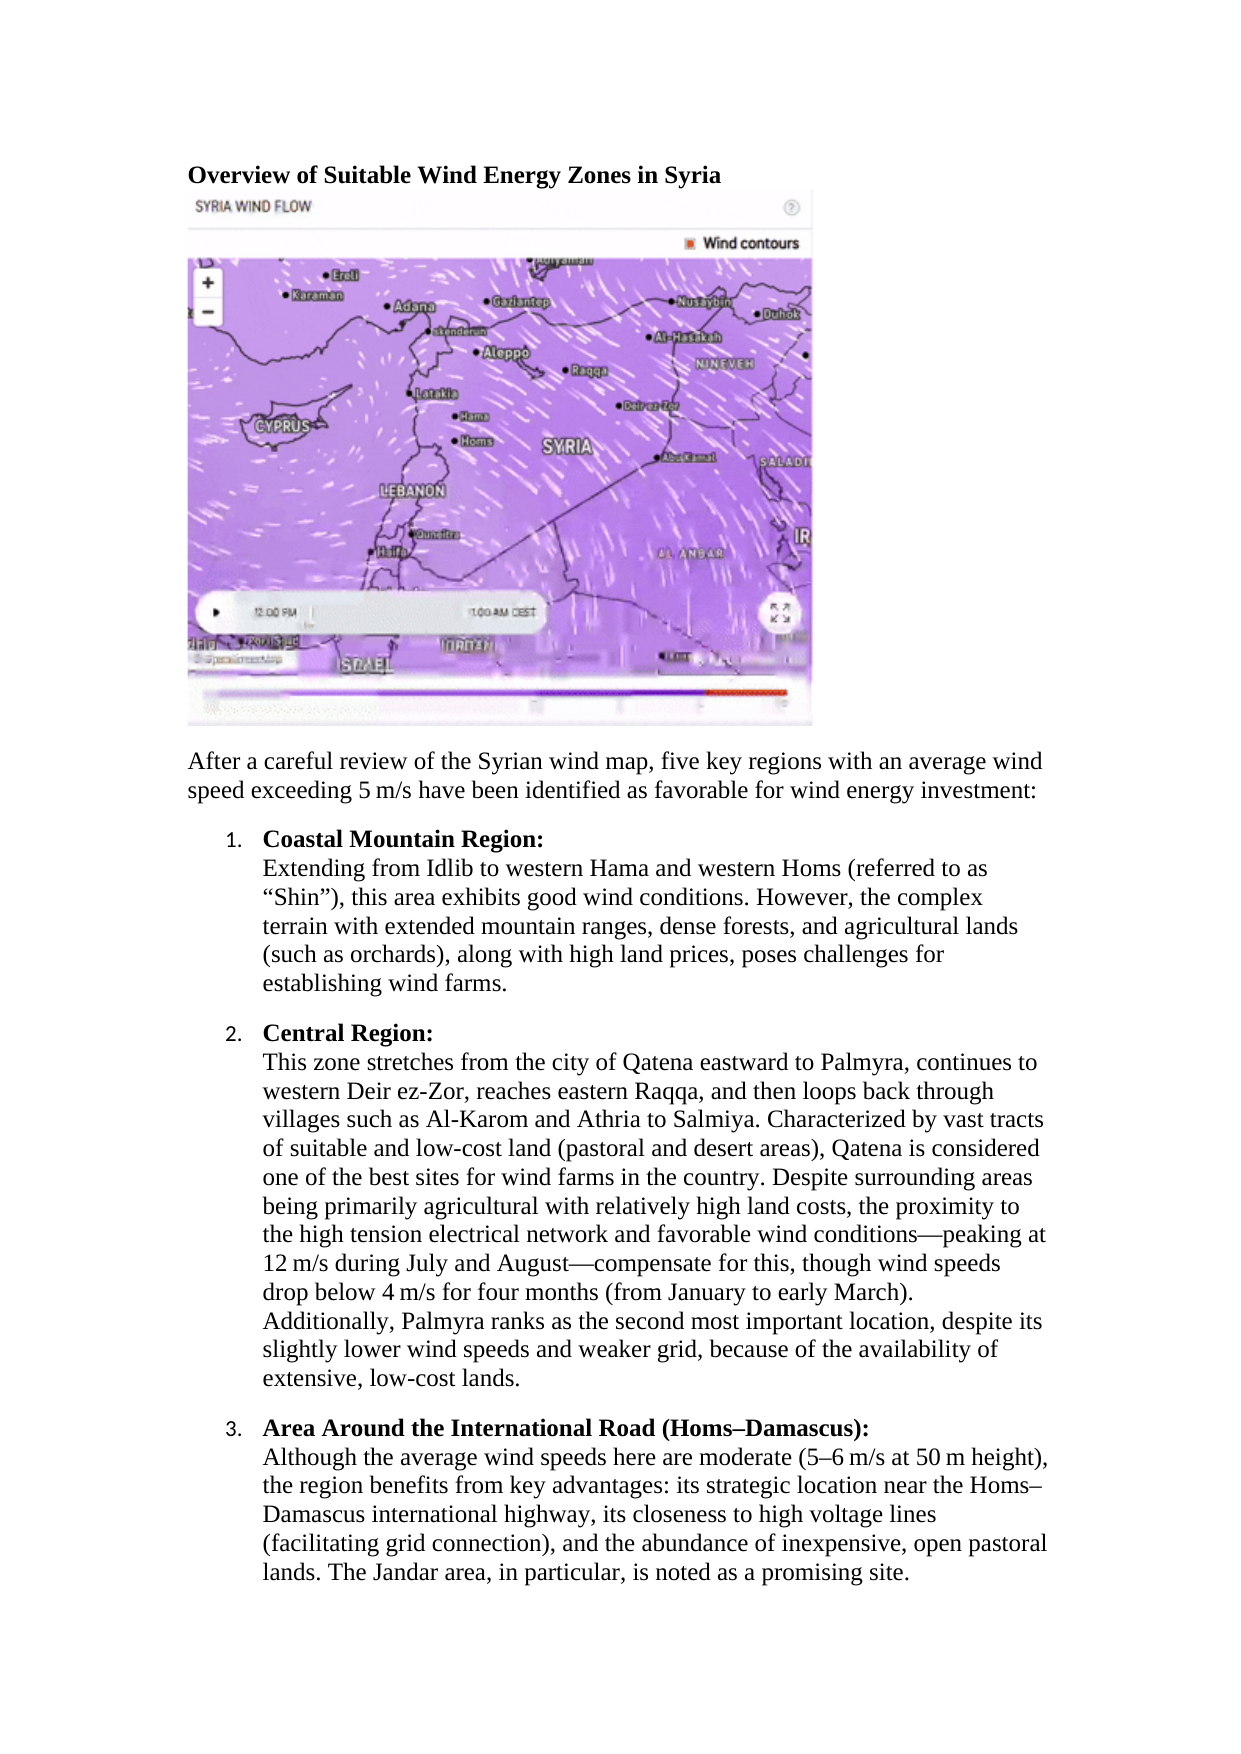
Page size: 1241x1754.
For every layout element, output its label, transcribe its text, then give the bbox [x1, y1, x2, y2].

list Coastal Mountain Region: Extending from Idlib to western Hama and western Homs (referred to as “Shin”), this area exhibits good wind conditions. However, the complex terrain with extended mountain ranges, dense forests, and agricultural lands (such as orchards), along with high land prices, poses challenges for establishing wind farms. [225, 824, 1053, 997]
text Overview of Suitable Wind Energy Zones in Syria [187, 160, 1053, 725]
list Central Region: This zone stretches from the city of Qatena eastward to Palmyra, continues to western Deir ez-Zor, reaches eastern Raqqa, and then loops back through villages such as Al-Karom and Athria to Salmiya. Characterized by vast tracts of suitable and low-cost land (pastoral and desert areas), Qatena is considered one of the best sites for wind farms in the country. Despite surrounding areas being primarily agricultural with relatively high land costs, the proximity to the high tension electrical network and favorable wind conditions—peaking at 12 m/s during July and August—compensate for this, though wind speeds drop below 4 m/s for four months (from January to early March). Additionally, Palmyra ranks as the second most important location, despite its slightly lower wind speeds and weaker grid, because of the availability of extensive, low-cost lands. [225, 1018, 1053, 1392]
list Area Around the International Road (Homs–Damascus): Although the average wind speeds here are moderate (5–6 m/s at 50 m height), the region benefits from key advantages: its strategic location near the Homs–Damascus international highway, its closeness to high voltage lines (facilitating grid connection), and the abundance of inexpensive, open pastoral lands. The Jandar area, in particular, is noted as a promising site. [225, 1413, 1053, 1586]
text After a careful review of the Syrian wind map, five key regions with an average wind speed exceeding 5 m/s have been identified as favorable for wind energy investment: [187, 746, 1053, 803]
